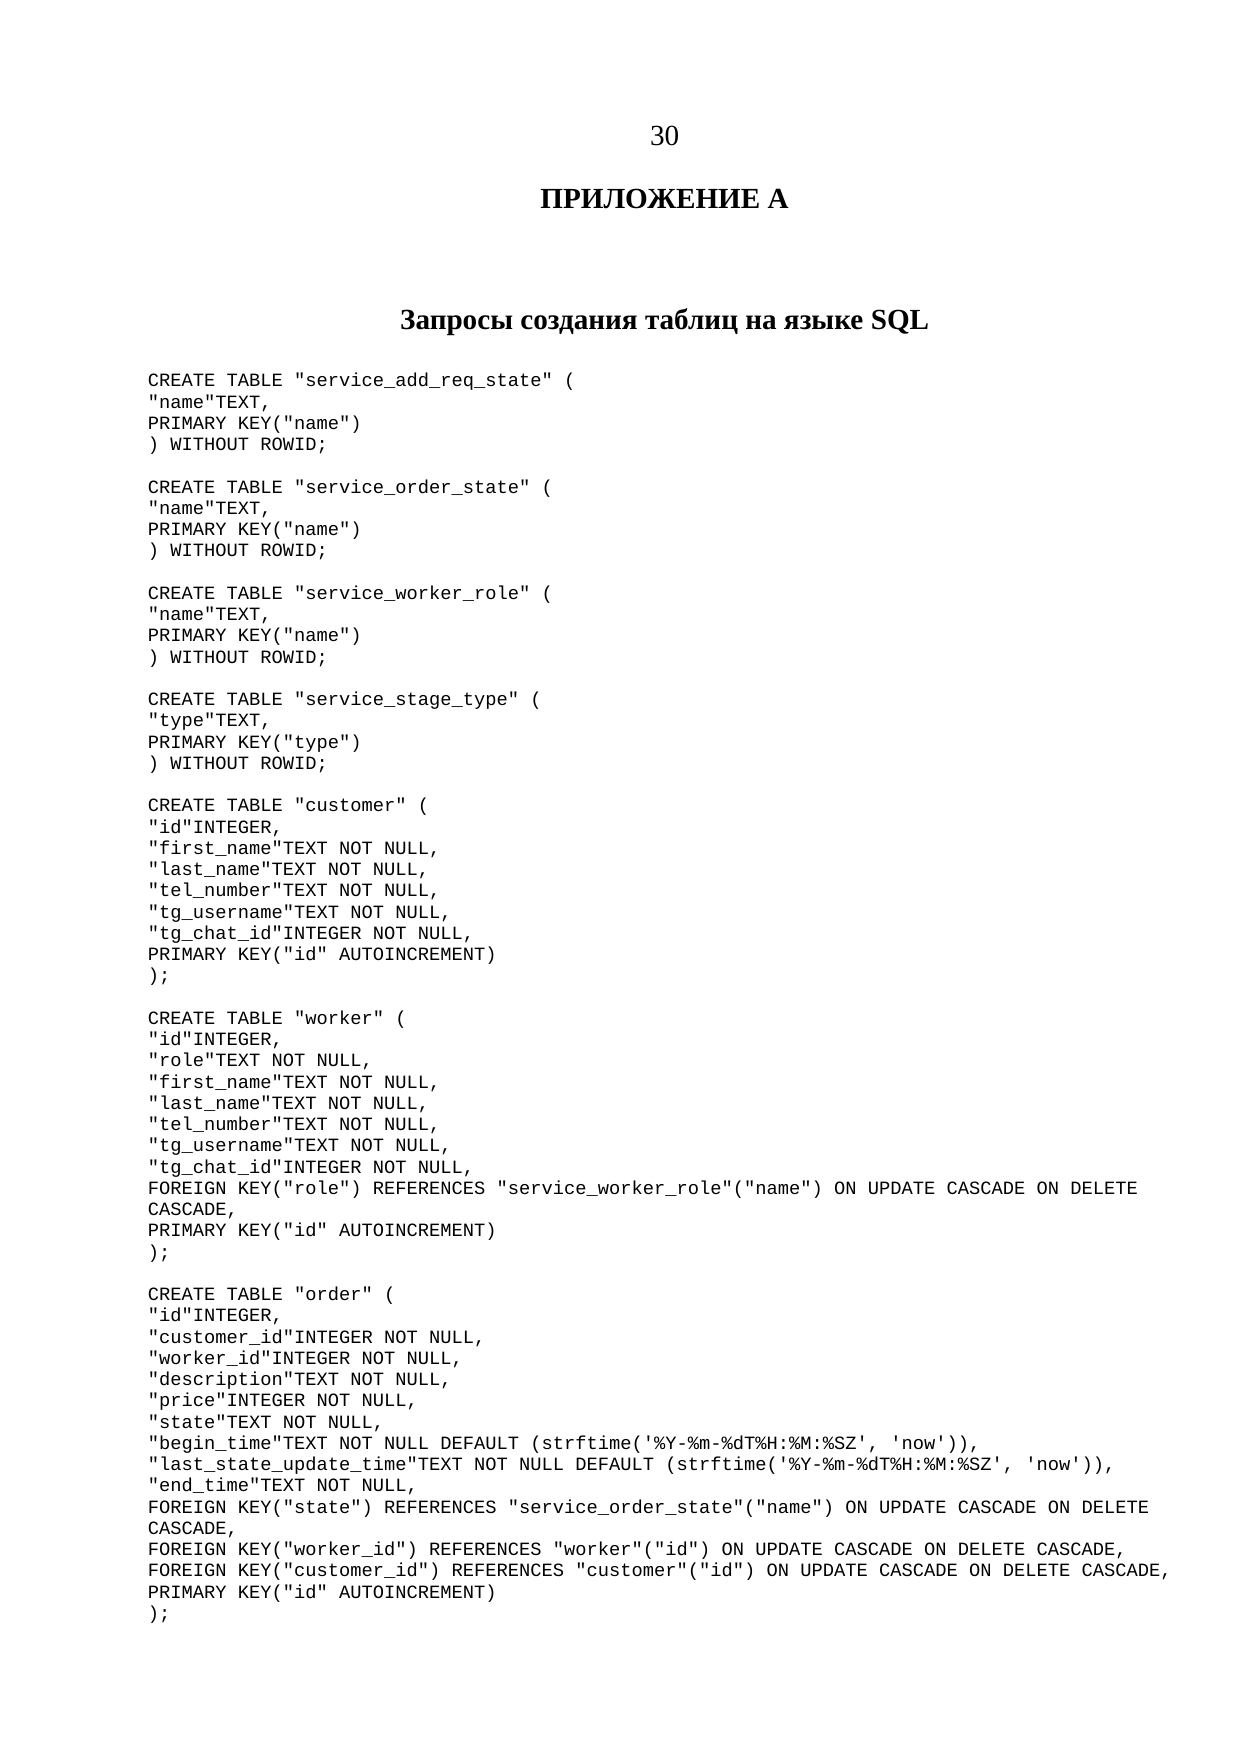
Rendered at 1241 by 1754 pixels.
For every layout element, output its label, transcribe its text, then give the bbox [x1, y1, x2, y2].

text "worker_id"INTEGER NOT NULL, [148, 1349, 1181, 1370]
text CREATE TABLE "order" ( [148, 1285, 1181, 1306]
title Запросы создания таблиц на языке SQL [148, 302, 1181, 336]
text ); [148, 966, 1181, 987]
text "description"TEXT NOT NULL, [148, 1370, 1181, 1391]
text FOREIGN KEY("state") REFERENCES "service_order_state"("name") ON UPDATE CASCADE ON DELETE CASCADE, [148, 1497, 1181, 1540]
text CREATE TABLE "service_add_req_state" ( [148, 371, 1181, 392]
text CREATE TABLE "worker" ( [148, 1009, 1181, 1030]
text "tel_number"TEXT NOT NULL, [148, 881, 1181, 902]
text ) WITHOUT ROWID; [148, 647, 1181, 669]
text "id"INTEGER, [148, 817, 1181, 839]
text "last_name"TEXT NOT NULL, [148, 860, 1181, 881]
text "id"INTEGER, [148, 1030, 1181, 1051]
text FOREIGN KEY("worker_id") REFERENCES "worker"("id") ON UPDATE CASCADE ON DELETE CASCADE, [148, 1540, 1181, 1561]
text "begin_time"TEXT NOT NULL DEFAULT (strftime('%Y-%m-%dT%H:%M:%SZ', 'now')), [148, 1434, 1181, 1455]
text "name"TEXT, [148, 392, 1181, 414]
text PRIMARY KEY("name") [148, 414, 1181, 435]
text "end_time"TEXT NOT NULL, [148, 1476, 1181, 1497]
text "tg_chat_id"INTEGER NOT NULL, [148, 1157, 1181, 1179]
text PRIMARY KEY("id" AUTOINCREMENT) [148, 945, 1181, 966]
text ) WITHOUT ROWID; [148, 754, 1181, 775]
text FOREIGN KEY("customer_id") REFERENCES "customer"("id") ON UPDATE CASCADE ON DELETE CASCADE, [148, 1561, 1181, 1582]
text "customer_id"INTEGER NOT NULL, [148, 1327, 1181, 1349]
text Приложение А [148, 181, 1181, 215]
text "price"INTEGER NOT NULL, [148, 1391, 1181, 1412]
text "tg_username"TEXT NOT NULL, [148, 902, 1181, 924]
text "name"TEXT, [148, 605, 1181, 626]
text ); [148, 1604, 1181, 1625]
text "state"TEXT NOT NULL, [148, 1412, 1181, 1434]
text CREATE TABLE "customer" ( [148, 796, 1181, 817]
text ) WITHOUT ROWID; [148, 435, 1181, 456]
text ); [148, 1242, 1181, 1264]
text "tg_chat_id"INTEGER NOT NULL, [148, 924, 1181, 945]
text PRIMARY KEY("name") [148, 626, 1181, 647]
text PRIMARY KEY("id" AUTOINCREMENT) [148, 1582, 1181, 1604]
text PRIMARY KEY("id" AUTOINCREMENT) [148, 1221, 1181, 1242]
text CREATE TABLE "service_stage_type" ( [148, 690, 1181, 711]
text "tg_username"TEXT NOT NULL, [148, 1136, 1181, 1157]
text PRIMARY KEY("name") [148, 520, 1181, 541]
text "role"TEXT NOT NULL, [148, 1051, 1181, 1072]
text FOREIGN KEY("role") REFERENCES "service_worker_role"("name") ON UPDATE CASCADE ON DELETE CASCADE, [148, 1179, 1181, 1221]
text "type"TEXT, [148, 711, 1181, 732]
text "last_state_update_time"TEXT NOT NULL DEFAULT (strftime('%Y-%m-%dT%H:%M:%SZ', 'now')), [148, 1455, 1181, 1476]
text "tel_number"TEXT NOT NULL, [148, 1115, 1181, 1136]
text "name"TEXT, [148, 499, 1181, 520]
text "first_name"TEXT NOT NULL, [148, 839, 1181, 860]
text PRIMARY KEY("type") [148, 732, 1181, 754]
text CREATE TABLE "service_worker_role" ( [148, 584, 1181, 605]
text CREATE TABLE "service_order_state" ( [148, 477, 1181, 499]
text "last_name"TEXT NOT NULL, [148, 1094, 1181, 1115]
text "first_name"TEXT NOT NULL, [148, 1072, 1181, 1094]
text ) WITHOUT ROWID; [148, 541, 1181, 562]
text "id"INTEGER, [148, 1306, 1181, 1327]
